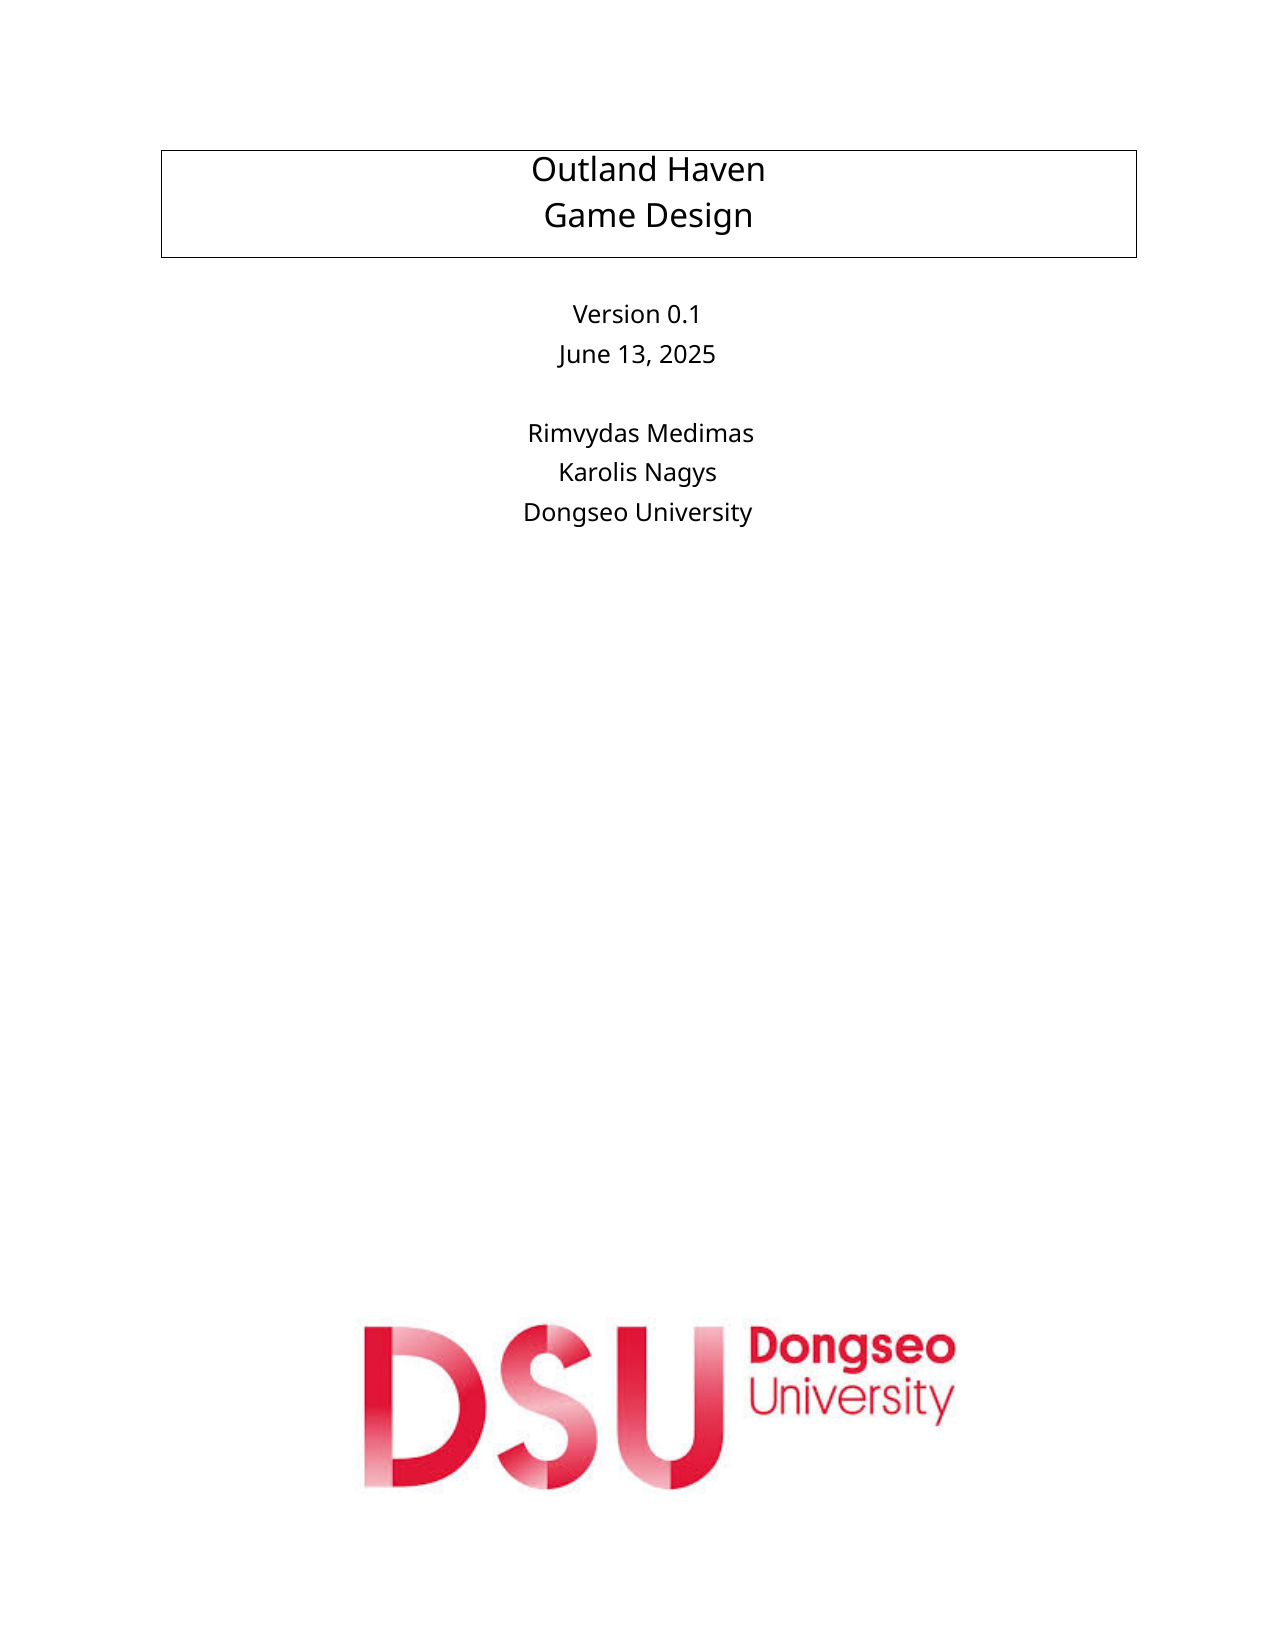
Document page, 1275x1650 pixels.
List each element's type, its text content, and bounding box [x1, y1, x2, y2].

text Karolis Nagys [150, 455, 1125, 489]
picture [343, 1306, 975, 1502]
text June 13, 2025 [150, 337, 1125, 371]
text Version 0.1 [150, 297, 1125, 331]
table_header Outland Haven Game Design [162, 151, 1136, 257]
text Rimvydas Medimas [150, 416, 1125, 449]
text Dongseo University [150, 494, 1125, 528]
